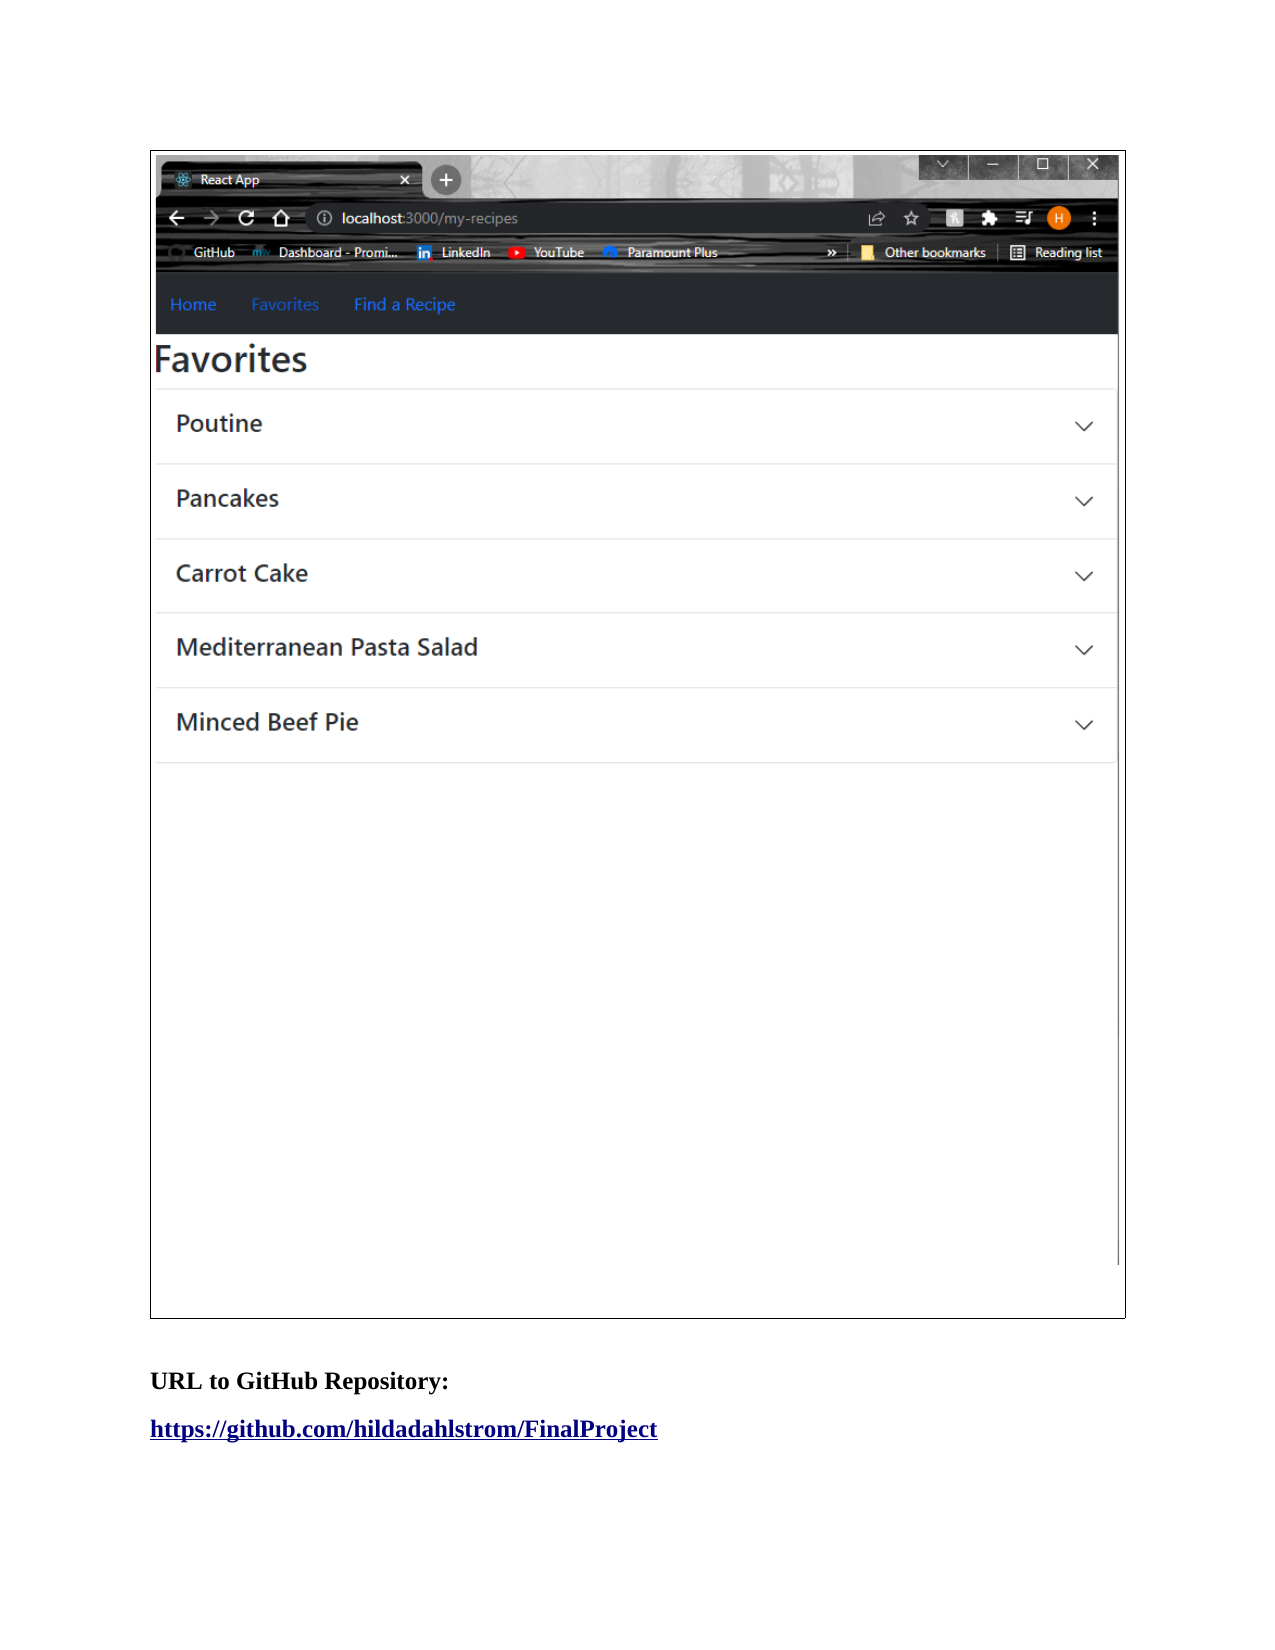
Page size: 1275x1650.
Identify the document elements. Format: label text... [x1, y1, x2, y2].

table_cell [151, 151, 1125, 1318]
text https://github.com/hildadahlstrom/FinalProject [150, 1414, 1125, 1442]
text URL to GitHub Repository: [150, 1366, 1125, 1395]
picture [155, 155, 1120, 1265]
